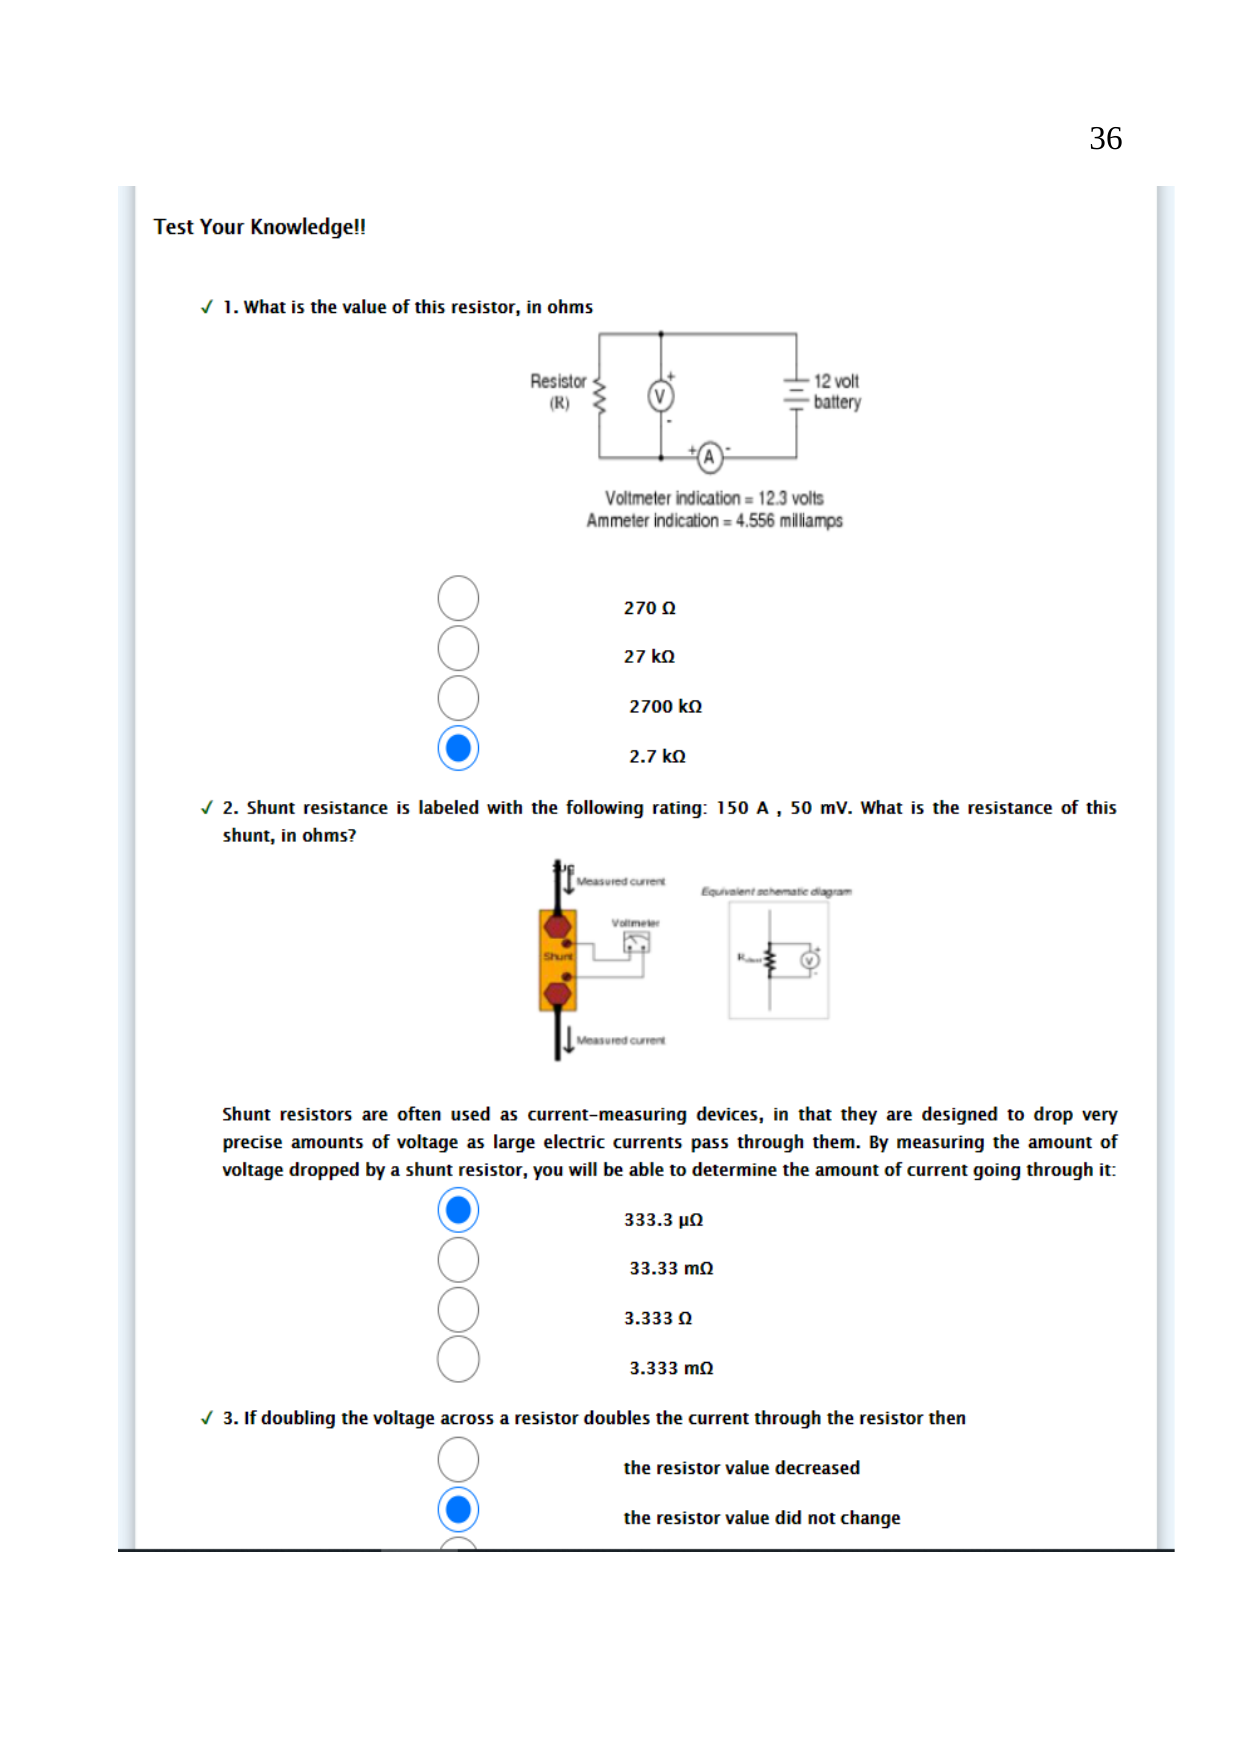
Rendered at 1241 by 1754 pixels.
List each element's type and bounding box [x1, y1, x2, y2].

picture [148, 186, 1105, 1552]
